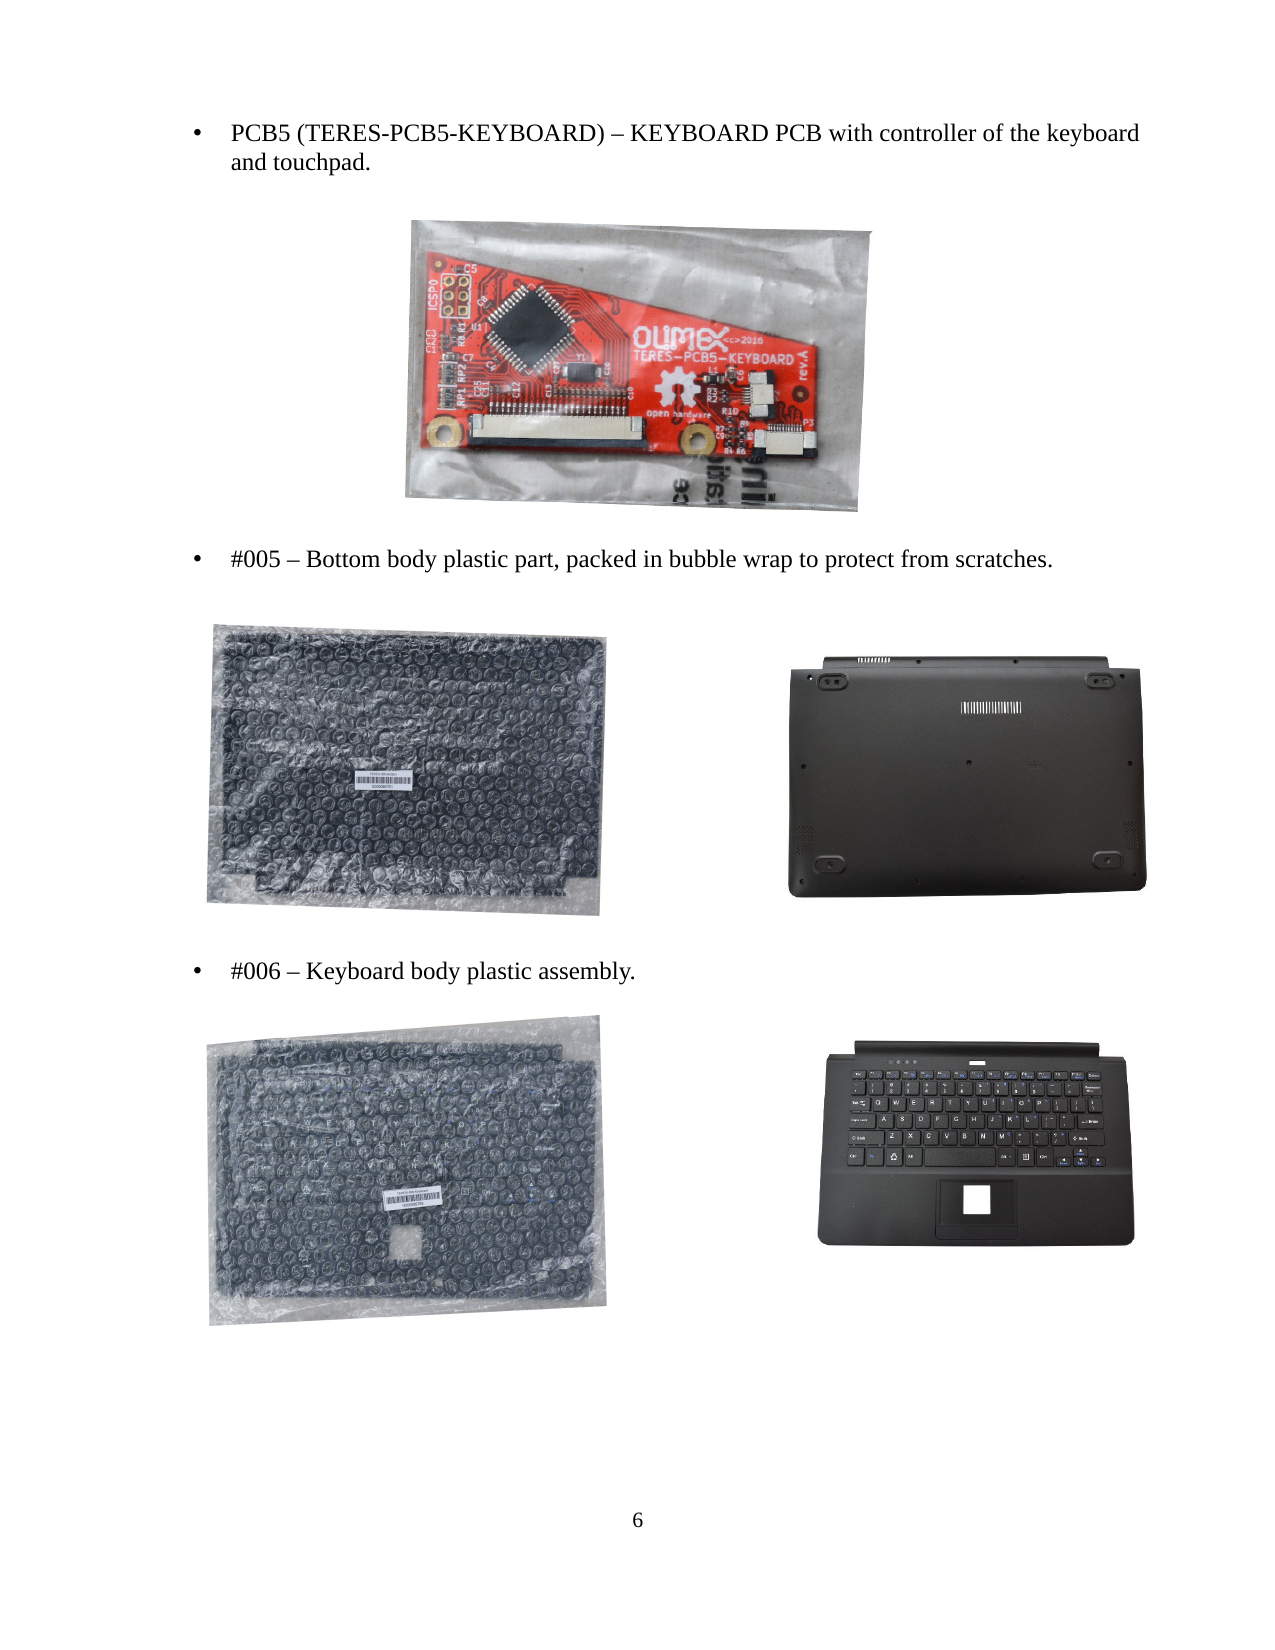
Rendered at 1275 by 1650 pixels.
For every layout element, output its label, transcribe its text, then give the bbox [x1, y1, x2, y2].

picture [206, 624, 607, 916]
list #006 – Keyboard body plastic assembly. [193, 956, 1157, 984]
list #005 – Bottom body plastic part, packed in bubble wrap to protect from scratches. [193, 187, 1157, 572]
picture [372, 206, 903, 525]
picture [778, 624, 1157, 929]
list PCB5 (TERES-PCB5-KEYBOARD) – KEYBOARD PCB with controller of the keyboard and touchpad. [193, 118, 1157, 176]
picture [813, 1015, 1138, 1272]
picture [206, 1015, 607, 1326]
